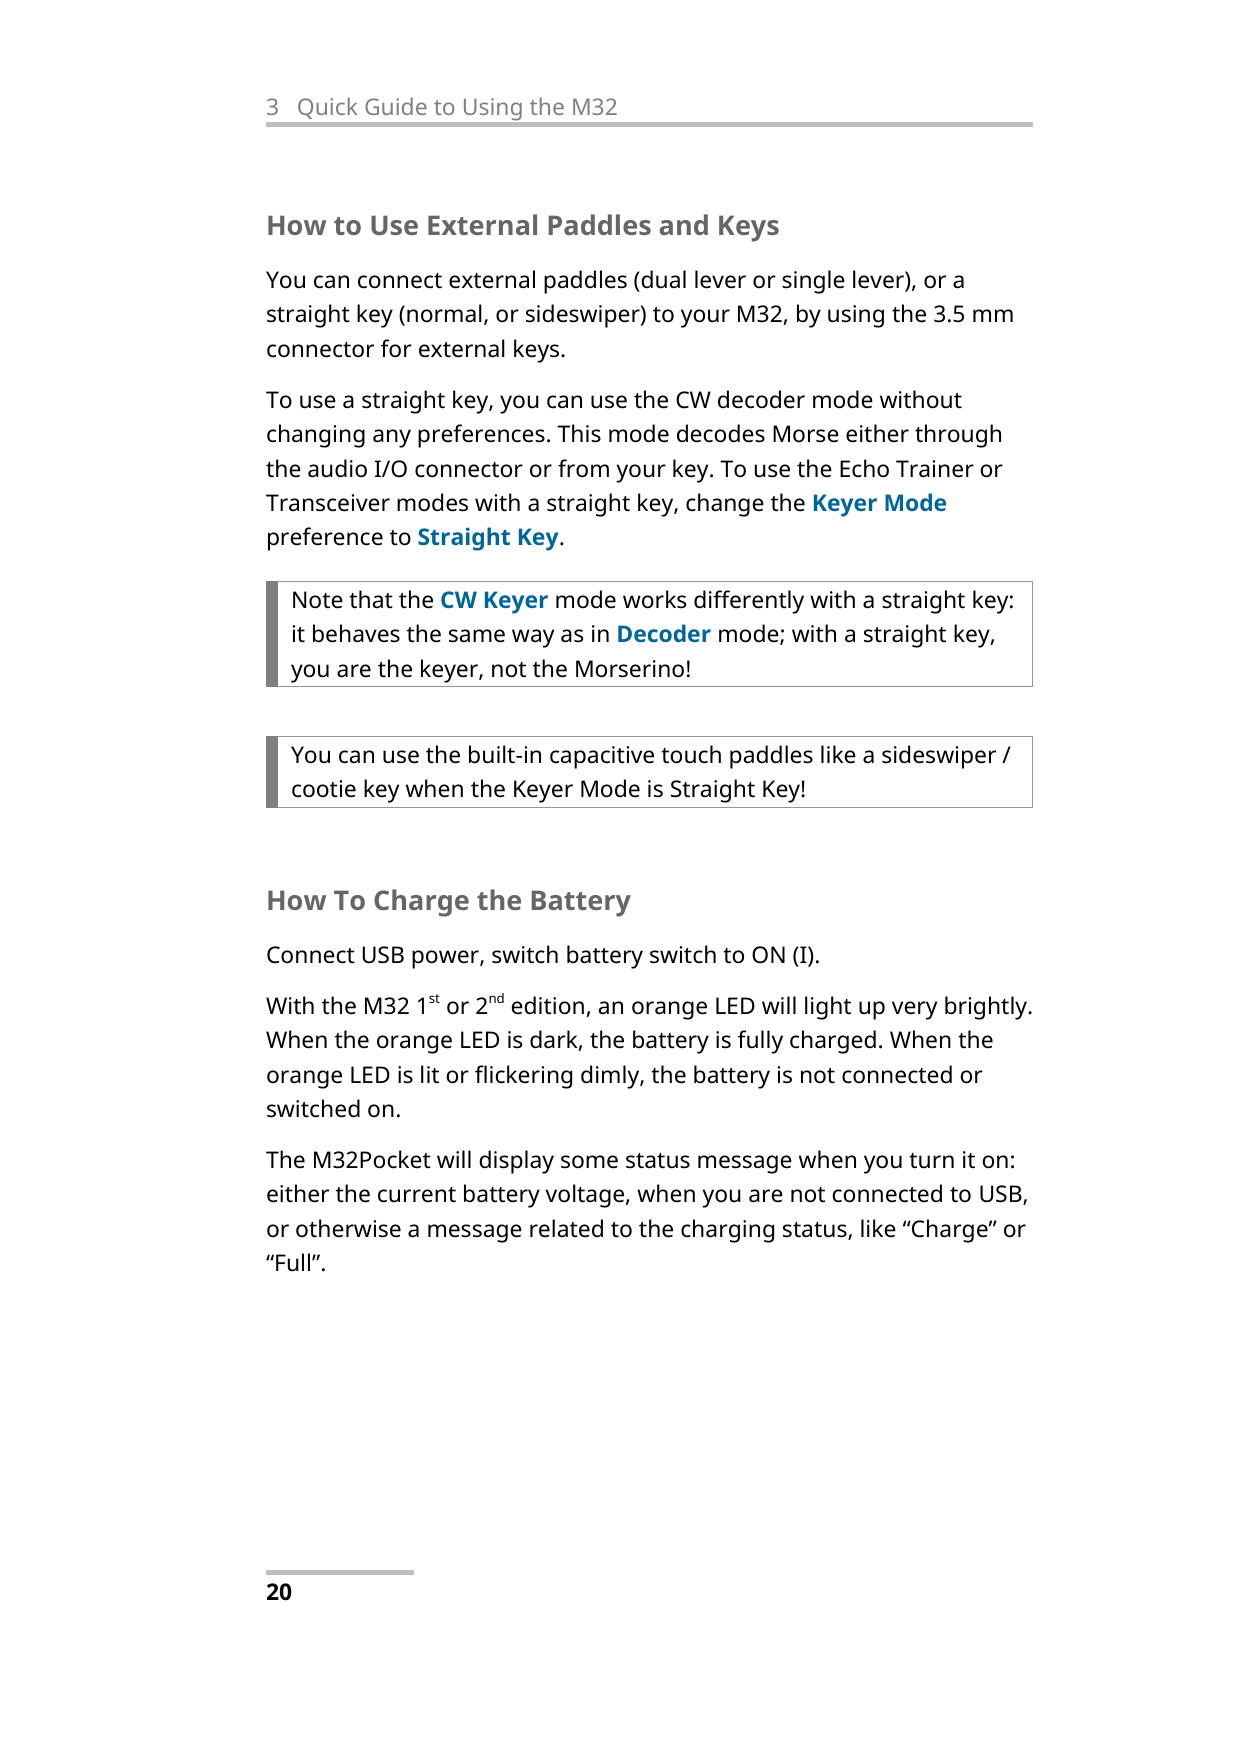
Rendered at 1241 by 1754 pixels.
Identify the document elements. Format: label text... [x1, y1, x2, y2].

text Note that the CW Keyer mode works differently with a straight key: it behaves the same way as in Decoder mode; with a straight key, you are the keyer, not the Morserino! [278, 582, 1032, 686]
text With the M32 1st or 2nd edition, an orange LED will light up very brightly. When the orange LED is dark, the battery is fully charged. When the orange LED is lit or flickering dimly, the battery is not connected or switched on. [266, 990, 1033, 1124]
text How to Use External Paddles and Keys [266, 207, 1033, 244]
text You can use the built-in capacitive touch paddles like a sideswiper / cootie key when the Keyer Mode is Straight Key! [278, 737, 1032, 807]
text Connect USB power, switch battery switch to ON (I). [266, 939, 1033, 970]
text How To Charge the Battery [266, 882, 1033, 918]
text You can connect external paddles (dual lever or single lever), or a straight key (normal, or sideswiper) to your M32, by using the 3.5 mm connector for external keys. [266, 264, 1033, 364]
text To use a straight key, you can use the CW decoder mode without changing any preferences. This mode decodes Morse either through the audio I/O connector or from your key. To use the Echo Trainer or Transceiver modes with a straight key, change the Keyer Mode preference to Straight Key. [266, 384, 1033, 552]
text The M32Pocket will display some status message when you turn it on: either the current battery voltage, when you are not connected to USB, or otherwise a message related to the charging status, like “Charge” or “Full”. [266, 1144, 1033, 1278]
